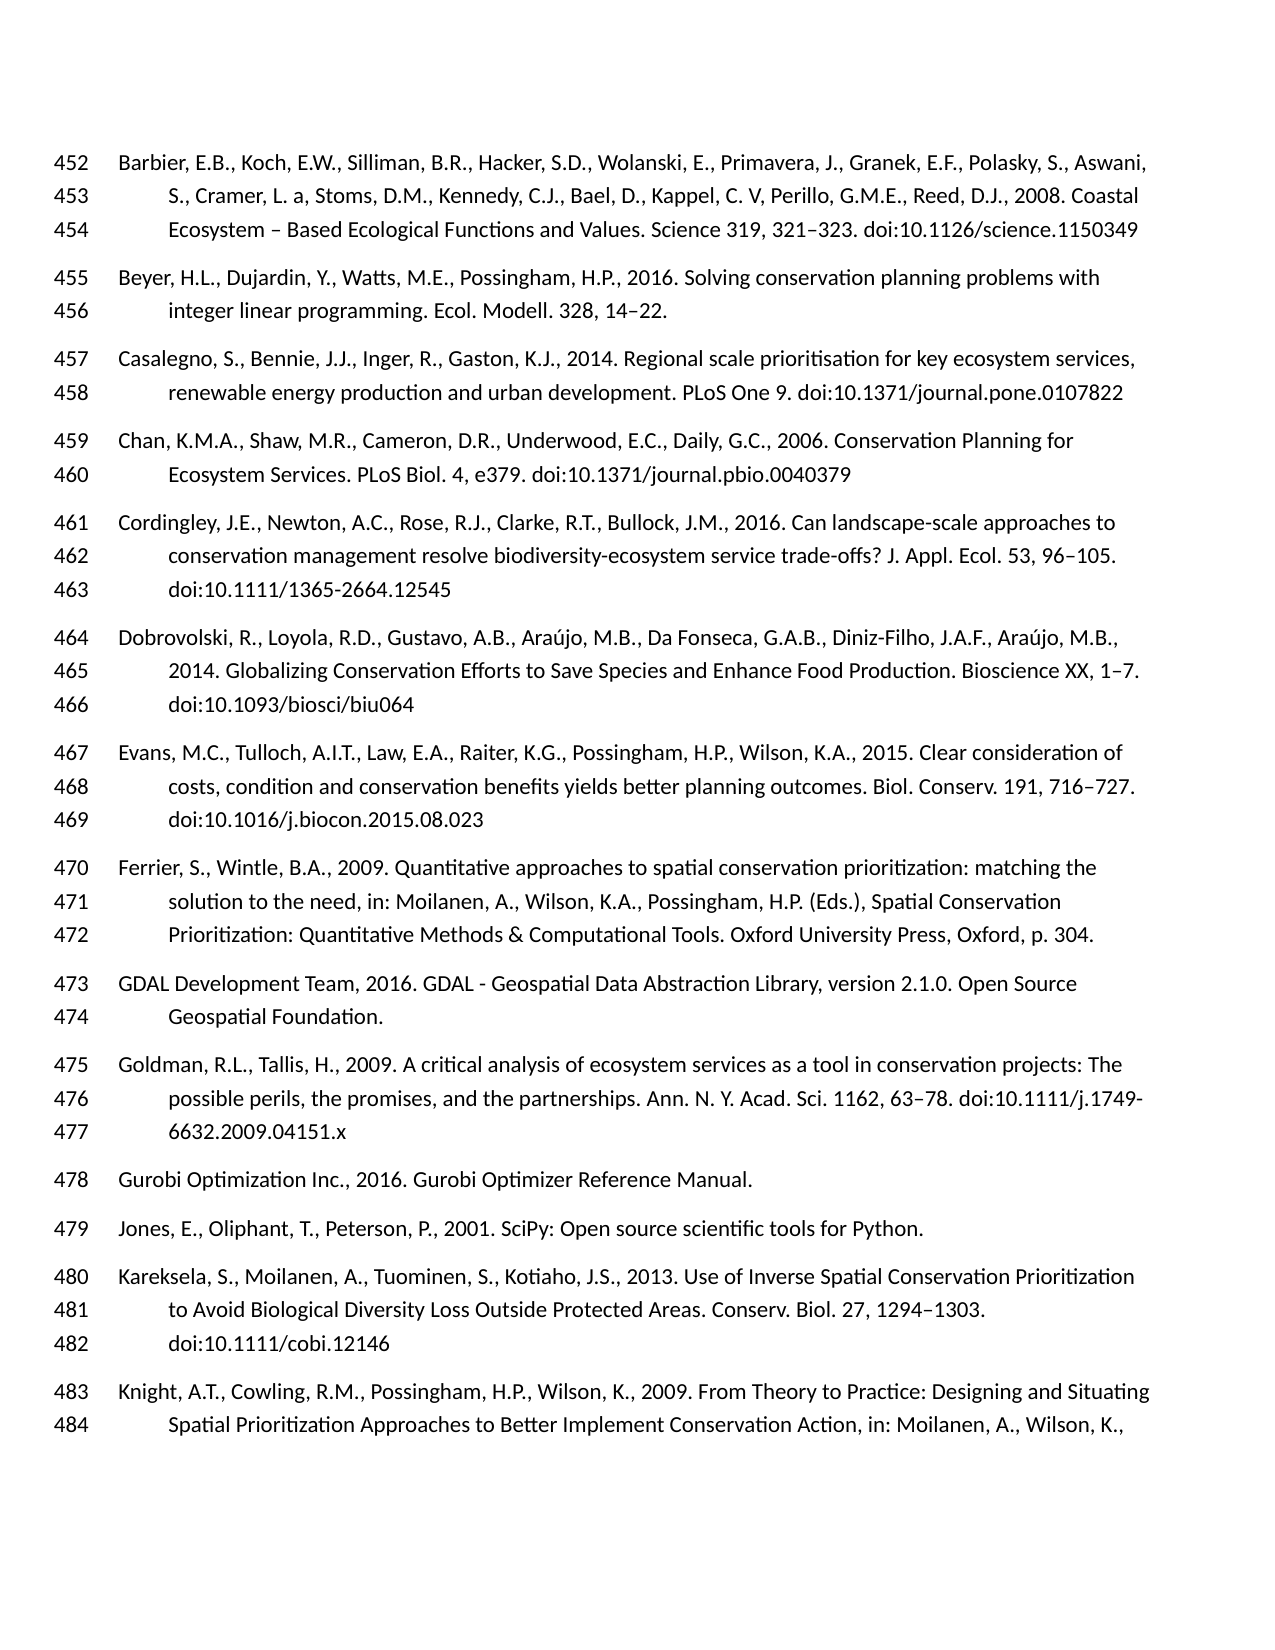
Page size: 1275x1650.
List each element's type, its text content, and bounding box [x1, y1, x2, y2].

text Ferrier, S., Wintle, B.A., 2009. Quantitative approaches to spatial conservation prioritization: matching the solution to the need, in: Moilanen, A., Wilson, K.A., Possingham, H.P. (Eds.), Spatial Conservation Prioritization: Quantitative Methods & Computational Tools. Oxford University Press, Oxford, p. 304. [118, 853, 1157, 948]
text Beyer, H.L., Dujardin, Y., Watts, M.E., Possingham, H.P., 2016. Solving conservation planning problems with integer linear programming. Ecol. Modell. 328, 14–22. [118, 263, 1157, 324]
text Cordingley, J.E., Newton, A.C., Rose, R.J., Clarke, R.T., Bullock, J.M., 2016. Can landscape-scale approaches to conservation management resolve biodiversity-ecosystem service trade-offs? J. Appl. Ecol. 53, 96–105. doi:10.1111/1365-2664.12545 [118, 508, 1157, 603]
text Casalegno, S., Bennie, J.J., Inger, R., Gaston, K.J., 2014. Regional scale prioritisation for key ecosystem services, renewable energy production and urban development. PLoS One 9. doi:10.1371/journal.pone.0107822 [118, 344, 1157, 406]
text Evans, M.C., Tulloch, A.I.T., Law, E.A., Raiter, K.G., Possingham, H.P., Wilson, K.A., 2015. Clear consideration of costs, condition and conservation benefits yields better planning outcomes. Biol. Conserv. 191, 716–727. doi:10.1016/j.biocon.2015.08.023 [118, 738, 1157, 833]
text GDAL Development Team, 2016. GDAL - Geospatial Data Abstraction Library, version 2.1.0. Open Source Geospatial Foundation. [118, 969, 1157, 1030]
text Gurobi Optimization Inc., 2016. Gurobi Optimizer Reference Manual. [118, 1166, 1157, 1193]
text Barbier, E.B., Koch, E.W., Silliman, B.R., Hacker, S.D., Wolanski, E., Primavera, J., Granek, E.F., Polasky, S., Aswani, S., Cramer, L. a, Stoms, D.M., Kennedy, C.J., Bael, D., Kappel, C. V, Perillo, G.M.E., Reed, D.J., 2008. Coastal Ecosystem – Based Ecological Functions and Values. Science 319, 321–323. doi:10.1126/science.1150349 [118, 148, 1157, 243]
text Knight, A.T., Cowling, R.M., Possingham, H.P., Wilson, K., 2009. From Theory to Practice: Designing and Situating Spatial Prioritization Approaches to Better Implement Conservation Action, in: Moilanen, A., Wilson, K., [118, 1377, 1157, 1438]
text Chan, K.M.A., Shaw, M.R., Cameron, D.R., Underwood, E.C., Daily, G.C., 2006. Conservation Planning for Ecosystem Services. PLoS Biol. 4, e379. doi:10.1371/journal.pbio.0040379 [118, 426, 1157, 488]
text Goldman, R.L., Tallis, H., 2009. A critical analysis of ecosystem services as a tool in conservation projects: The possible perils, the promises, and the partnerships. Ann. N. Y. Acad. Sci. 1162, 63–78. doi:10.1111/j.1749-6632.2009.04151.x [118, 1050, 1157, 1145]
text Dobrovolski, R., Loyola, R.D., Gustavo, A.B., Araújo, M.B., Da Fonseca, G.A.B., Diniz-Filho, J.A.F., Araújo, M.B., 2014. Globalizing Conservation Efforts to Save Species and Enhance Food Production. Bioscience XX, 1–7. doi:10.1093/biosci/biu064 [118, 623, 1157, 718]
text Jones, E., Oliphant, T., Peterson, P., 2001. SciPy: Open source scientific tools for Python. [118, 1214, 1157, 1242]
text Kareksela, S., Moilanen, A., Tuominen, S., Kotiaho, J.S., 2013. Use of Inverse Spatial Conservation Prioritization to Avoid Biological Diversity Loss Outside Protected Areas. Conserv. Biol. 27, 1294–1303. doi:10.1111/cobi.12146 [118, 1262, 1157, 1357]
